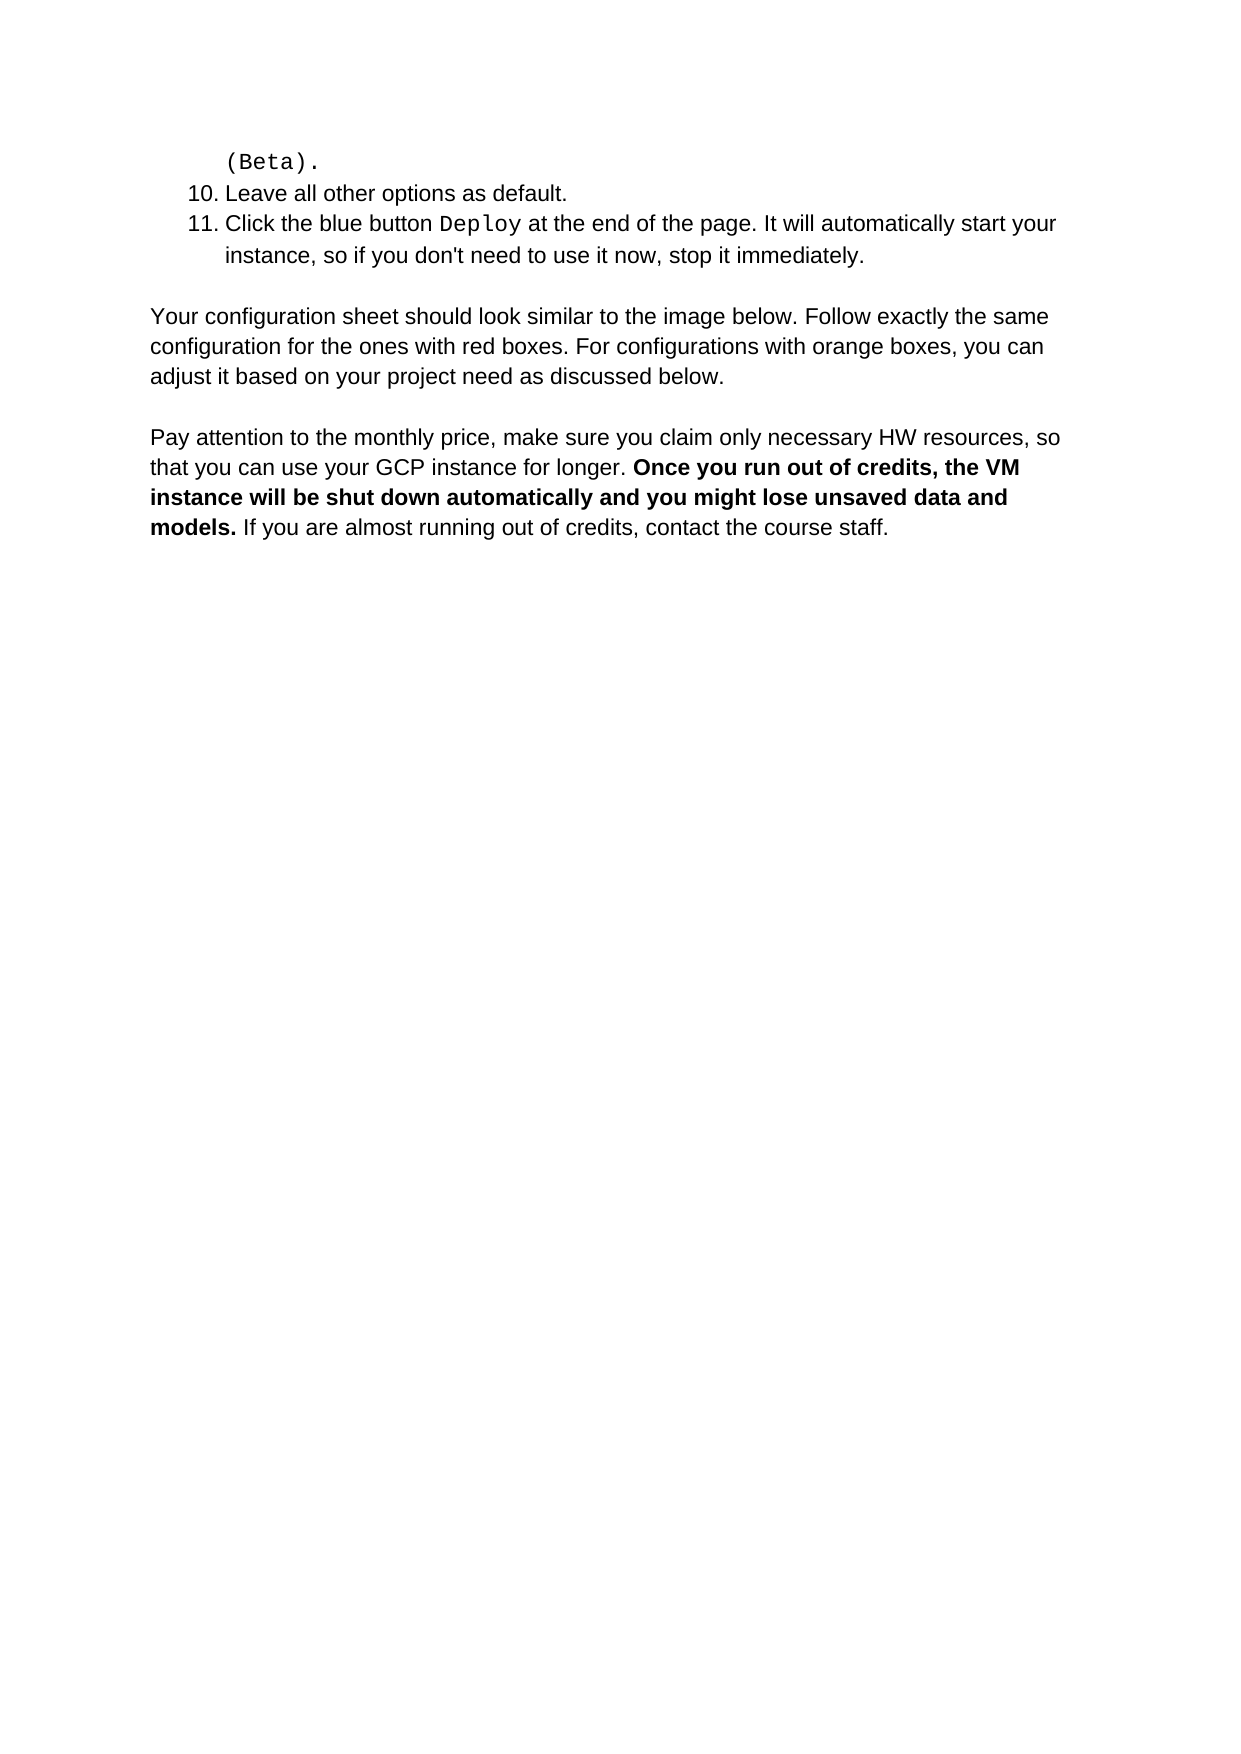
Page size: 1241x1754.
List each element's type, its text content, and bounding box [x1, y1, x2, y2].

list (Beta). [187, 150, 1090, 176]
text Your configuration sheet should look similar to the image below. Follow exactly the same configuration for the ones with red boxes. For configurations with orange boxes, you can adjust it based on your project need as discussed below. [150, 303, 1090, 389]
list Click the blue button Deploy at the end of the page. It will automatically start your instance, so if you don't need to use it now, stop it immediately. [187, 210, 1090, 268]
list Leave all other options as default. [187, 180, 1090, 206]
text Pay attention to the monthly price, make sure you claim only necessary HW resources, so that you can use your GCP instance for longer. Once you run out of credits, the VM instance will be shut down automatically and you might lose unsaved data and models. If you are almost running out of credits, contact the course staff. [150, 423, 1090, 540]
